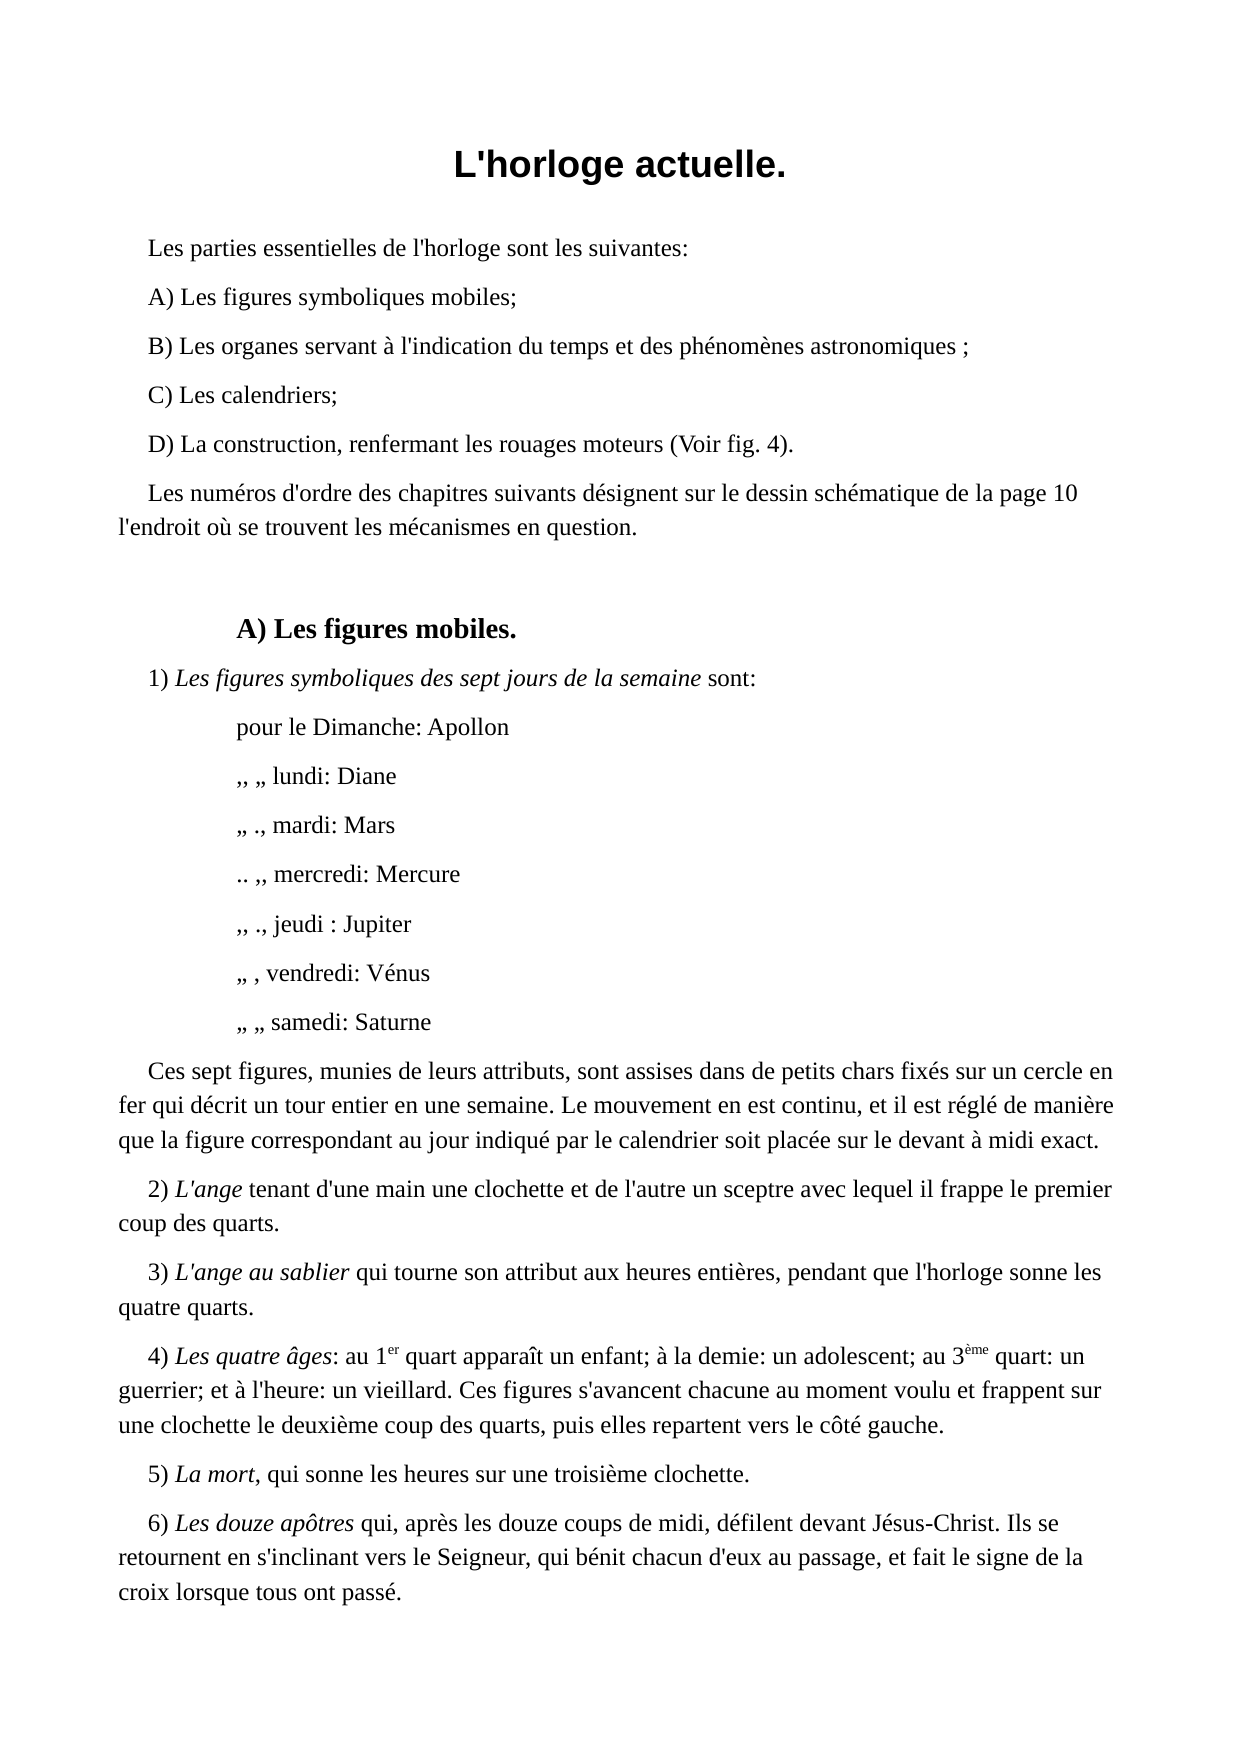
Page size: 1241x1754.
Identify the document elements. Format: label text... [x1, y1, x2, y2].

text „ ., mardi: Mars [118, 811, 1122, 839]
text B) Les organes servant à l'indication du temps et des phénomènes astronomiques ; [118, 331, 1122, 359]
text pour le Dimanche: Apollon [118, 712, 1122, 741]
text 3) L'ange au sablier qui tourne son attribut aux heures entières, pendant que l'horloge sonne les quatre quarts. [118, 1257, 1122, 1321]
text C) Les calendriers; [118, 380, 1122, 409]
text 2) L'ange tenant d'une main une clochette et de l'autre un sceptre avec lequel il frappe le premier coup des quarts. [118, 1174, 1122, 1237]
subtitle A) Les figures mobiles. [118, 611, 1122, 644]
text D) La construction, renfermant les rouages moteurs (Voir fig. 4). [118, 429, 1122, 458]
text Les parties essentielles de l'horloge sont les suivantes: [118, 233, 1122, 261]
text Les numéros d'ordre des chapitres suivants désignent sur le dessin schématique de la page 10 l'endroit où se trouvent les mécanismes en question. [118, 478, 1122, 541]
subtitle L'horloge actuelle. [118, 142, 1122, 185]
text ,, ., jeudi : Jupiter [118, 909, 1122, 937]
text 1) Les figures symboliques des sept jours de la semaine sont: [118, 663, 1122, 692]
text 6) Les douze apôtres qui, après les douze coups de midi, défilent devant Jésus-Christ. Ils se retournent en s'inclinant vers le Seigneur, qui bénit chacun d'eux au passage, et fait le signe de la croix lorsque tous ont passé. [118, 1508, 1122, 1606]
text ,, „ lundi: Diane [118, 761, 1122, 790]
text A) Les figures symboliques mobiles; [118, 282, 1122, 311]
text 5) La mort, qui sonne les heures sur une troisième clochette. [118, 1459, 1122, 1488]
text Ces sept figures, munies de leurs attributs, sont assises dans de petits chars fixés sur un cercle en fer qui décrit un tour entier en une semaine. Le mouvement en est continu, et il est réglé de manière que la figure correspondant au jour indiqué par le calendrier soit placée sur le devant à midi exact. [118, 1056, 1122, 1153]
text .. ,, mercredi: Mercure [118, 859, 1122, 888]
text 4) Les quatre âges: au 1er quart apparaît un enfant; à la demie: un adolescent; au 3ème quart: un guerrier; et à l'heure: un vieillard. Ces figures s'avancent chacune au moment voulu et frappent sur une clochette le deuxième coup des quarts, puis elles repartent vers le côté gauche. [118, 1341, 1122, 1439]
text „ , vendredi: Vénus [118, 958, 1122, 986]
text „ „ samedi: Saturne [118, 1007, 1122, 1036]
